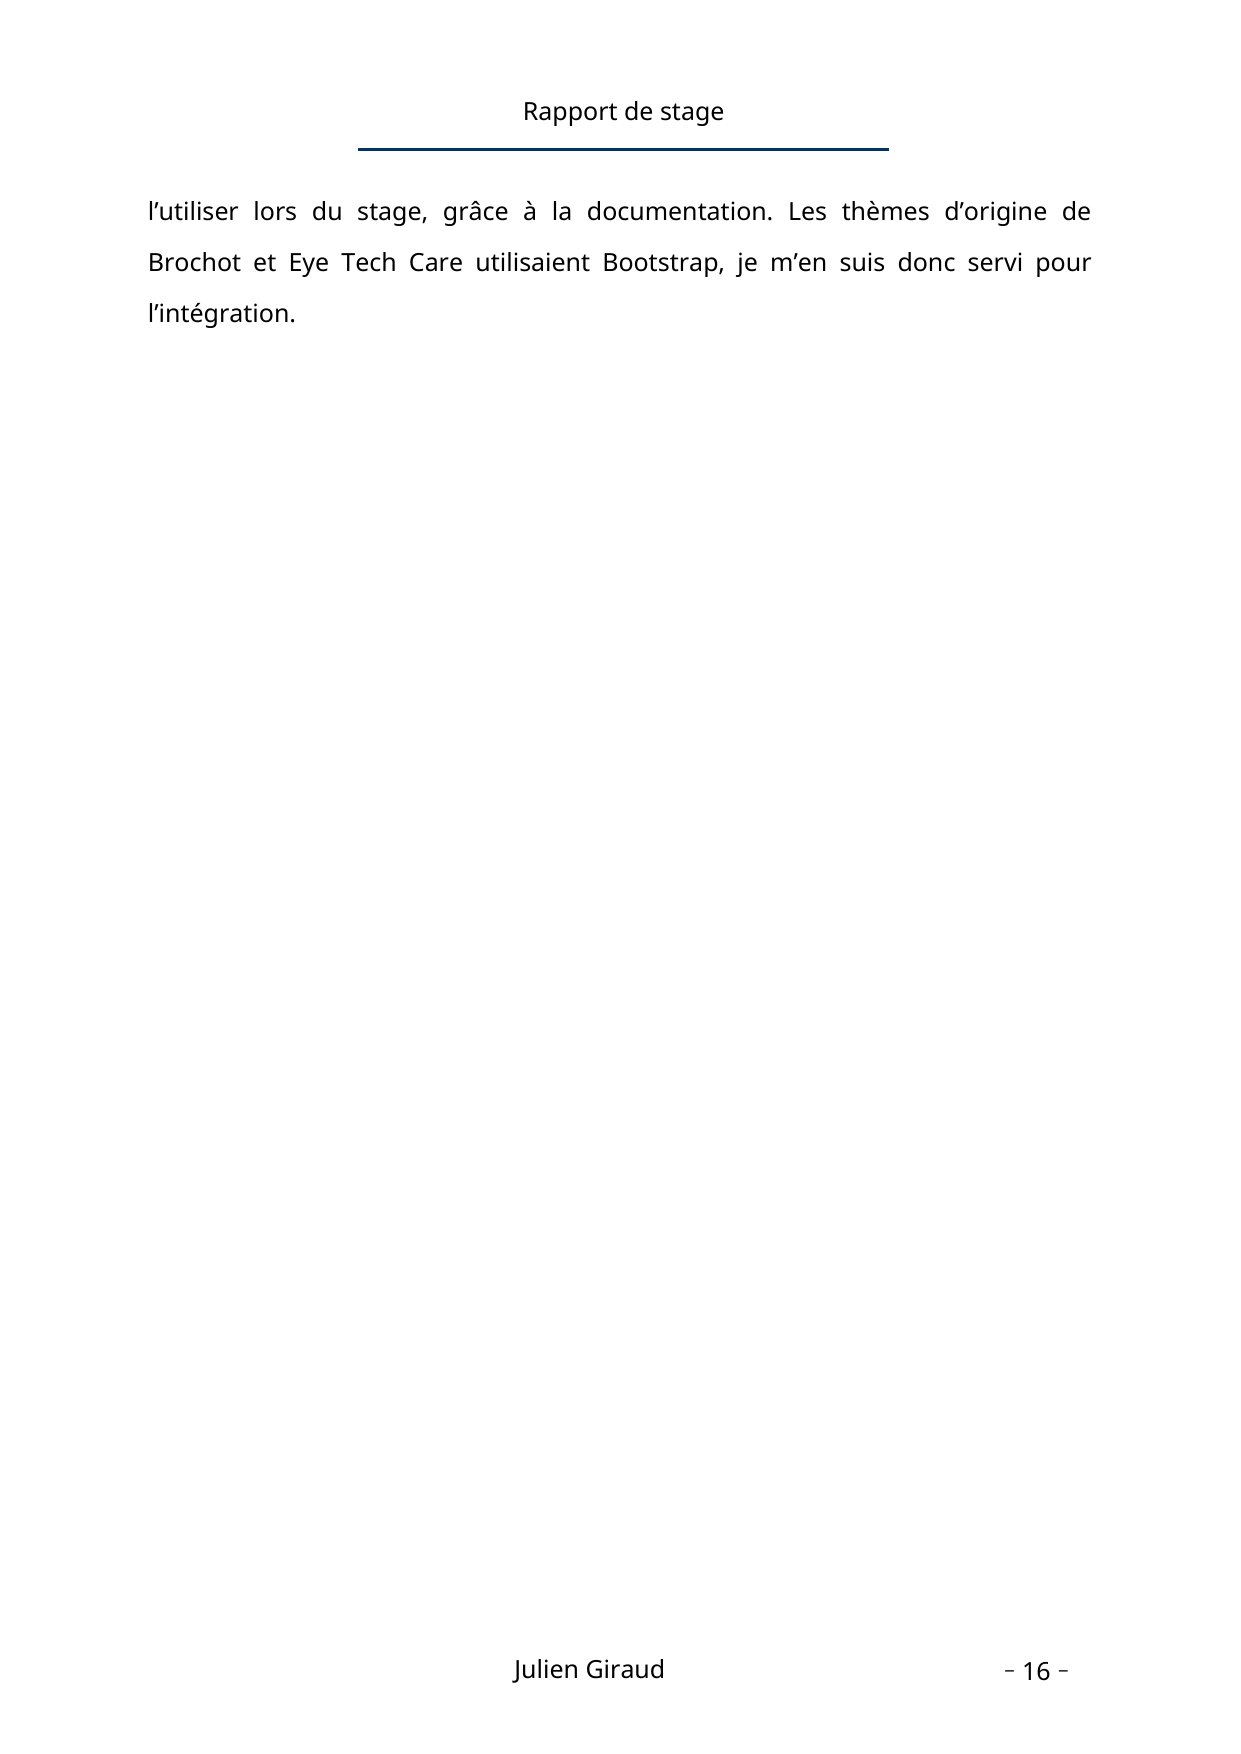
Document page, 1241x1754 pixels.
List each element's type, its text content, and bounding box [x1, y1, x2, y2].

text l’utiliser lors du stage, grâce à la documentation. Les thèmes d’origine de Brochot et Eye Tech Care utilisaient Bootstrap, je m’en suis donc servi pour l’intégration. [148, 193, 1093, 329]
